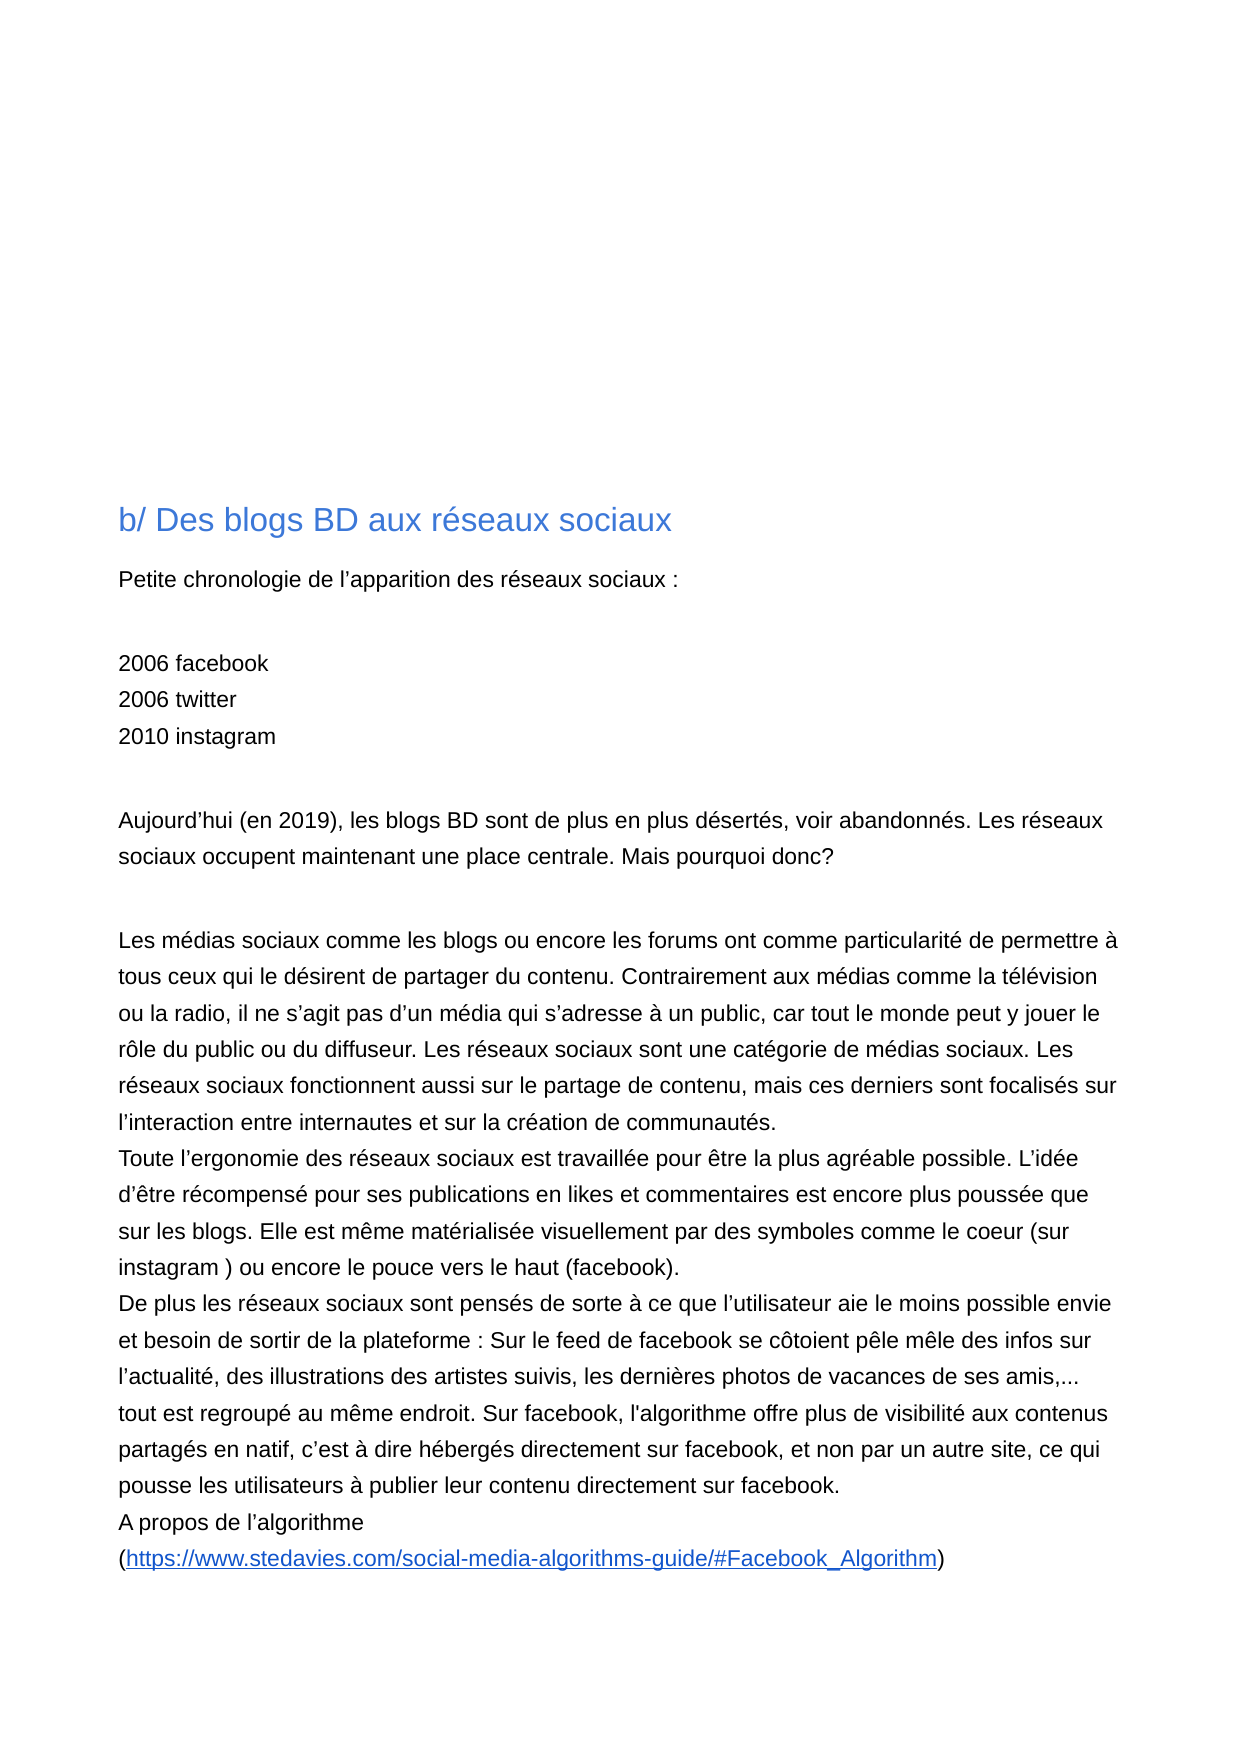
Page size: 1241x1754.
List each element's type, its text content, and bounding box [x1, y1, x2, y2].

text De plus les réseaux sociaux sont pensés de sorte à ce que l’utilisateur aie le moins possible envie et besoin de sortir de la plateforme : Sur le feed de facebook se côtoient pêle mêle des infos sur l’actualité, des illustrations des artistes suivis, les dernières photos de vacances de ses amis,... tout est regroupé au même endroit. Sur facebook, l'algorithme offre plus de visibilité aux contenus partagés en natif, c’est à dire hébergés directement sur facebook, et non par un autre site, ce qui pousse les utilisateurs à publier leur contenu directement sur facebook. [118, 1290, 1122, 1498]
text 2006 twitter [118, 686, 1122, 713]
text A propos de l’algorithme (https://www.stedavies.com/social-media-algorithms-guide/#Facebook_Algorithm) [118, 1508, 1122, 1571]
text 2010 instagram [118, 723, 1122, 749]
subtitle b/ Des blogs BD aux réseaux sociaux [118, 500, 1122, 539]
text 2006 facebook [118, 650, 1122, 676]
text Les médias sociaux comme les blogs ou encore les forums ont comme particularité de permettre à tous ceux qui le désirent de partager du contenu. Contrairement aux médias comme la télévision ou la radio, il ne s’agit pas d’un média qui s’adresse à un public, car tout le monde peut y jouer le rôle du public ou du diffuseur. Les réseaux sociaux sont une catégorie de médias sociaux. Les réseaux sociaux fonctionnent aussi sur le partage de contenu, mais ces derniers sont focalisés sur l’interaction entre internautes et sur la création de communautés. [118, 927, 1122, 1135]
text Aujourd’hui (en 2019), les blogs BD sont de plus en plus désertés, voir abandonnés. Les réseaux sociaux occupent maintenant une place centrale. Mais pourquoi donc? [118, 807, 1122, 869]
text Petite chronologie de l’apparition des réseaux sociaux : [118, 566, 1122, 592]
text Toute l’ergonomie des réseaux sociaux est travaillée pour être la plus agréable possible. L’idée d’être récompensé pour ses publications en likes et commentaires est encore plus poussée que sur les blogs. Elle est même matérialisée visuellement par des symboles comme le coeur (sur instagram ) ou encore le pouce vers le haut (facebook). [118, 1145, 1122, 1280]
